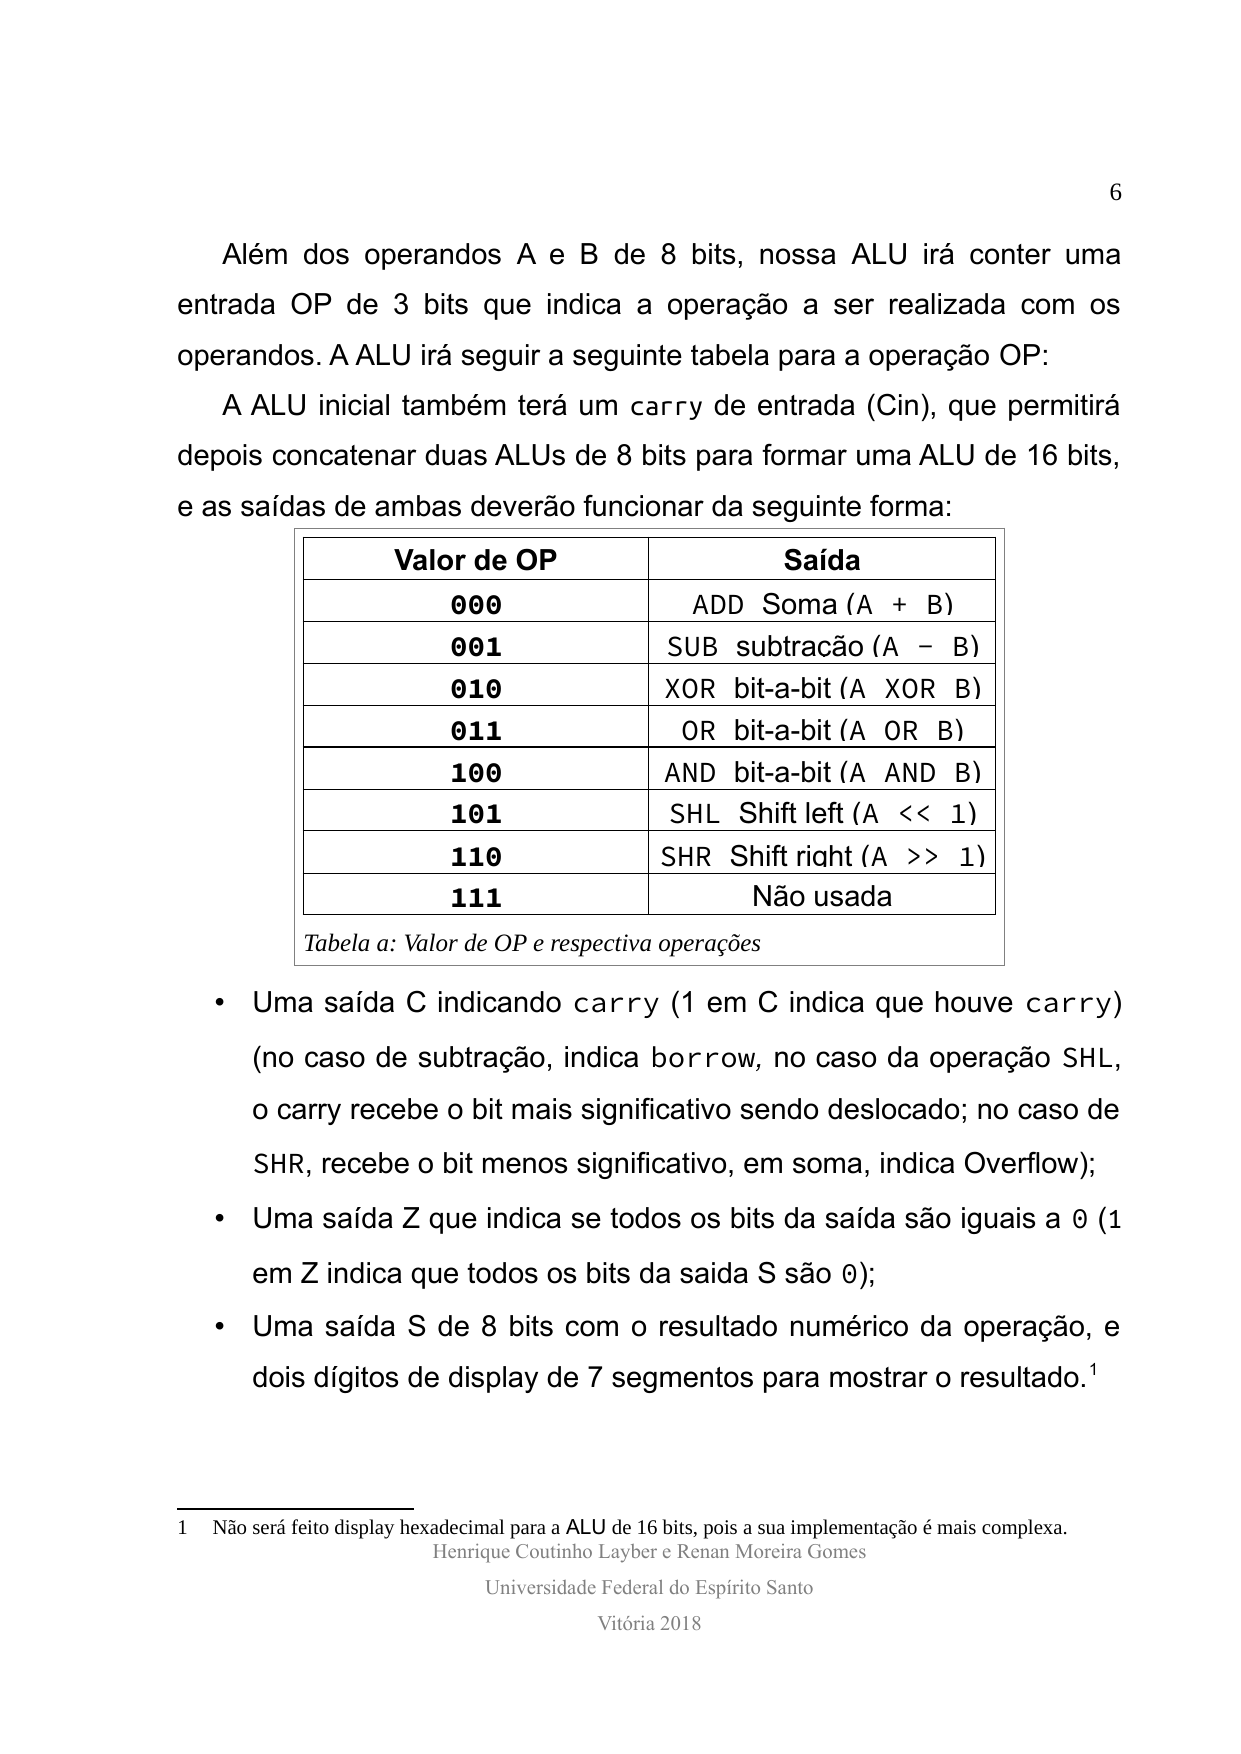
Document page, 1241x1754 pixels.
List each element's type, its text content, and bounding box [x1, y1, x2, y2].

table_cell SUB subtração (A - B) [649, 622, 995, 662]
list Tabela a: Valor de OP e respectiva operações [303, 928, 996, 957]
table_cell 011 [304, 706, 648, 746]
table_cell 000 [304, 580, 648, 621]
table_header Saída [649, 538, 995, 578]
table_cell 100 [304, 748, 648, 788]
table_cell XOR bit-a-bit (A XOR B) [649, 664, 995, 704]
table_cell 001 [304, 622, 648, 662]
list Uma saída C indicando carry (1 em C indica que houve carry)(no caso de subtração, indica borrow, no caso da operação SHL, o carry recebe o bit mais significativo sendo deslocado; no caso de SHR, recebe o bit menos significativo, em soma, indica Overflow); [214, 539, 1122, 1181]
table_cell 110 [304, 831, 648, 872]
text A ALU inicial também terá um carry de entrada (Cin), que permitirá depois concatenar duas ALUs de 8 bits para formar uma ALU de 16 bits, e as saídas de ambas deverão funcionar da seguinte forma: [177, 388, 1122, 522]
table_cell 010 [304, 664, 648, 704]
table_cell SHR Shift right (A >> 1) [649, 831, 995, 872]
list Uma saída C indicando carry (1 em C indica que houve carry)(no caso de subtração, indica borrow, no caso da operação SHL, o carry recebe o bit mais significativo sendo deslocado; no caso de SHR, recebe o bit menos significativo, em soma, indica Overflow); [295, 529, 1004, 965]
text Além dos operandos A e B de 8 bits, nossa ALU irá conter uma entrada OP de 3 bits que indica a operação a ser realizada com os operandos. A ALU irá seguir a seguinte tabela para a operação OP: [177, 237, 1122, 371]
table_cell 111 [304, 874, 648, 914]
list Não será feito display hexadecimal para a ALU de 16 bits, pois a sua implementação é mais complexa. [177, 1515, 1122, 1539]
table_cell OR bit-a-bit (A OR B) [649, 706, 995, 746]
table_cell ADD Soma (A + B) [649, 580, 995, 621]
table_cell 101 [304, 790, 648, 830]
table_cell AND bit-a-bit (A AND B) [649, 748, 995, 788]
table_cell SHL Shift left (A << 1) [649, 790, 995, 830]
list Uma saída S de 8 bits com o resultado numérico da operação, e dois dígitos de display de 7 segmentos para mostrar o resultado. [214, 1309, 1122, 1393]
table_header Valor de OP [304, 538, 648, 578]
list Uma saída Z que indica se todos os bits da saída são iguais a 0 (1 em Z indica que todos os bits da saida S são 0); [214, 1199, 1122, 1291]
table_cell Não usada [649, 874, 995, 914]
